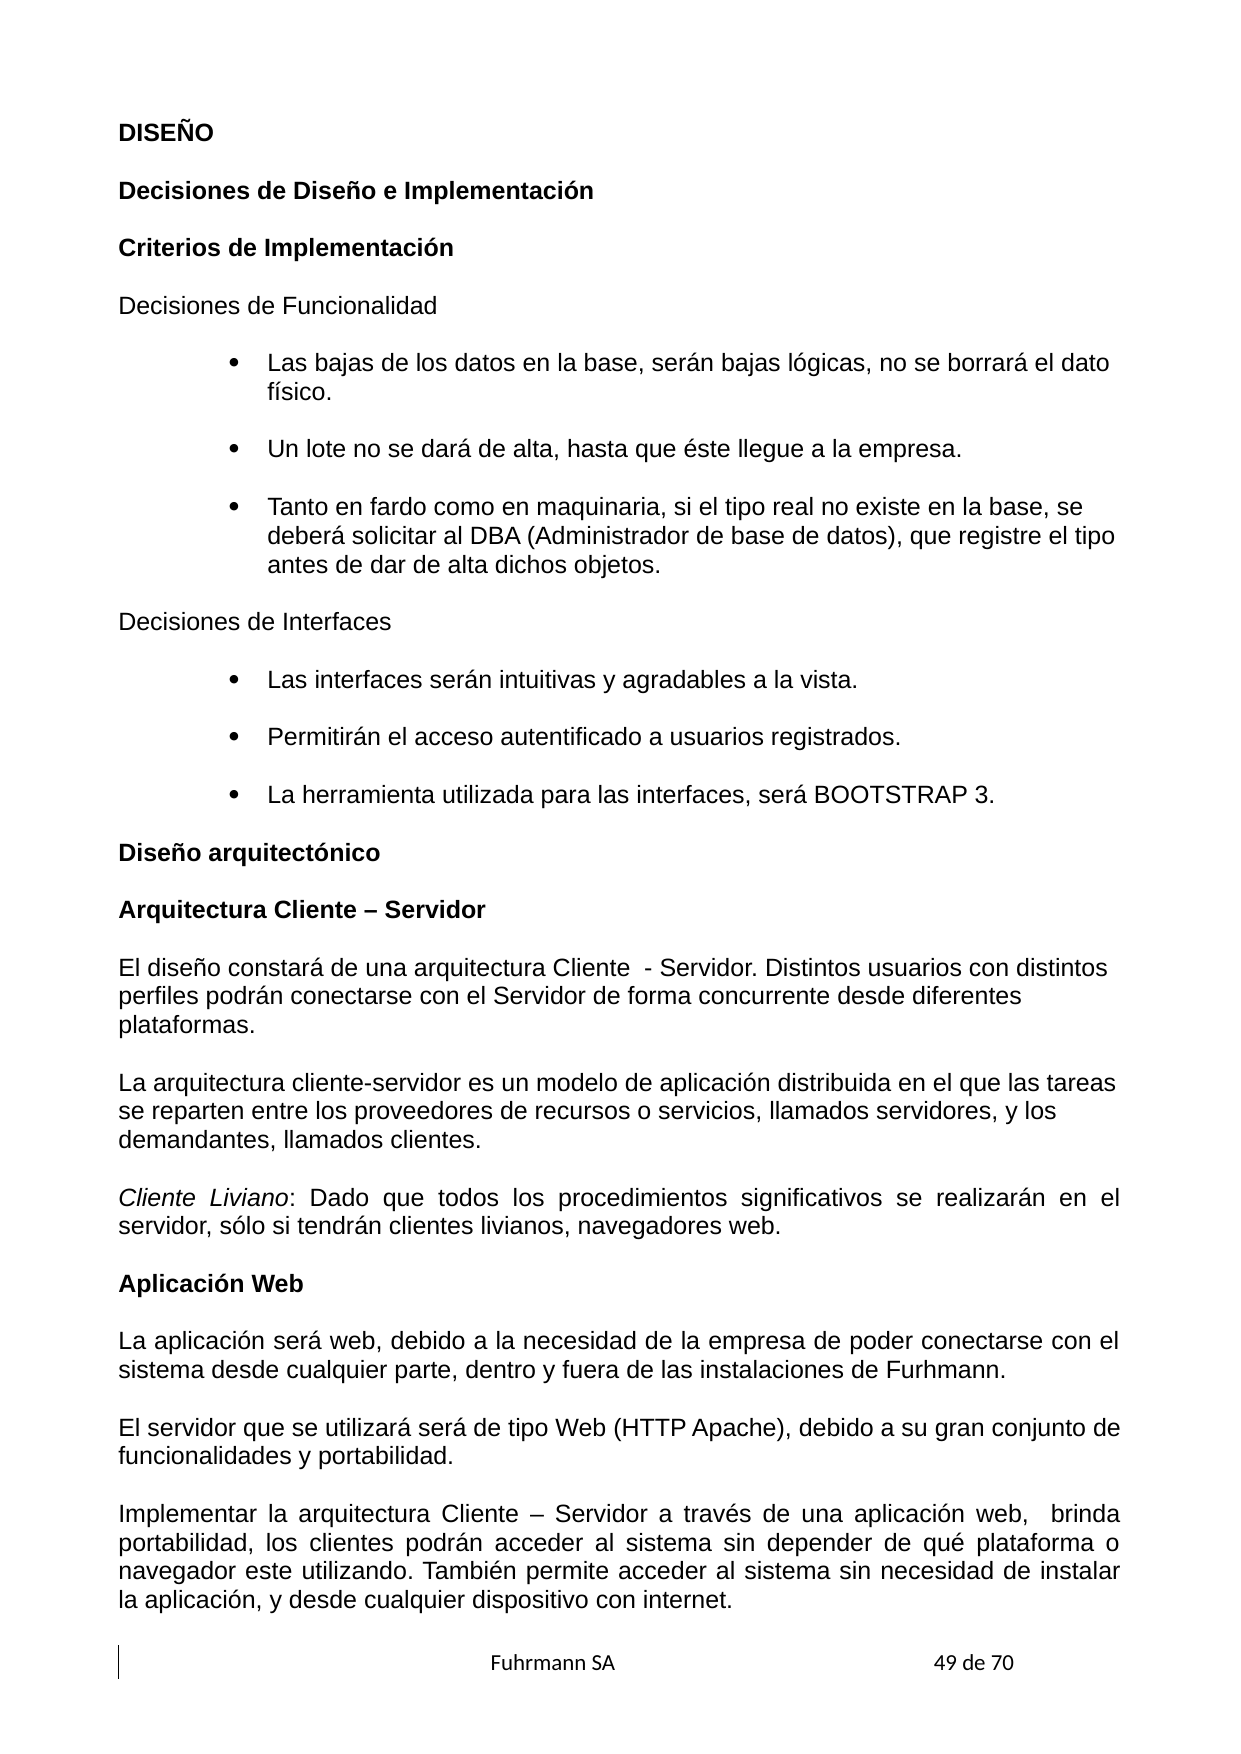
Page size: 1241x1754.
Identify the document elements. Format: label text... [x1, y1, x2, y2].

list Las interfaces serán intuitivas y agradables a la vista. [229, 665, 1122, 693]
list La herramienta utilizada para las interfaces, será BOOTSTRAP 3. [229, 780, 1122, 809]
list Un lote no se dará de alta, hasta que éste llegue a la empresa. [229, 434, 1122, 463]
text Cliente Liviano: Dado que todos los procedimientos significativos se realizarán en el servidor, sólo si tendrán clientes livianos, navegadores web. [118, 1182, 1122, 1240]
text Decisiones de Diseño e Implementación [118, 176, 1122, 204]
text Criterios de Implementación [118, 233, 1122, 262]
text Implementar la arquitectura Cliente – Servidor a través de una aplicación web, brinda portabilidad, los clientes podrán acceder al sistema sin depender de qué plataforma o navegador este utilizando. También permite acceder al sistema sin necesidad de instalar la aplicación, y desde cualquier dispositivo con internet. [118, 1499, 1122, 1614]
text La aplicación será web, debido a la necesidad de la empresa de poder conectarse con el sistema desde cualquier parte, dentro y fuera de las instalaciones de Furhmann. [118, 1326, 1122, 1384]
text El servidor que se utilizará será de tipo Web (HTTP Apache), debido a su gran conjunto de funcionalidades y portabilidad. [118, 1412, 1122, 1470]
text DISEÑO [118, 118, 1122, 147]
list Las bajas de los datos en la base, serán bajas lógicas, no se borrará el dato físico. [229, 348, 1122, 406]
text Diseño arquitectónico [118, 837, 1122, 866]
text Aplicación Web [118, 1269, 1122, 1297]
text La arquitectura cliente-servidor es un modelo de aplicación distribuida en el que las tareas se reparten entre los proveedores de recursos o servicios, llamados servidores, y los demandantes, llamados clientes. [118, 1067, 1122, 1154]
text Decisiones de Interfaces [118, 607, 1122, 636]
text El diseño constará de una arquitectura Cliente - Servidor. Distintos usuarios con distintos perfiles podrán conectarse con el Servidor de forma concurrente desde diferentes plataformas. [118, 952, 1122, 1039]
text Arquitectura Cliente – Servidor [118, 895, 1122, 924]
text Decisiones de Funcionalidad [118, 291, 1122, 319]
list Permitirán el acceso autentificado a usuarios registrados. [229, 722, 1122, 751]
list Tanto en fardo como en maquinaria, si el tipo real no existe en la base, se deberá solicitar al DBA (Administrador de base de datos), que registre el tipo antes de dar de alta dichos objetos. [229, 492, 1122, 578]
